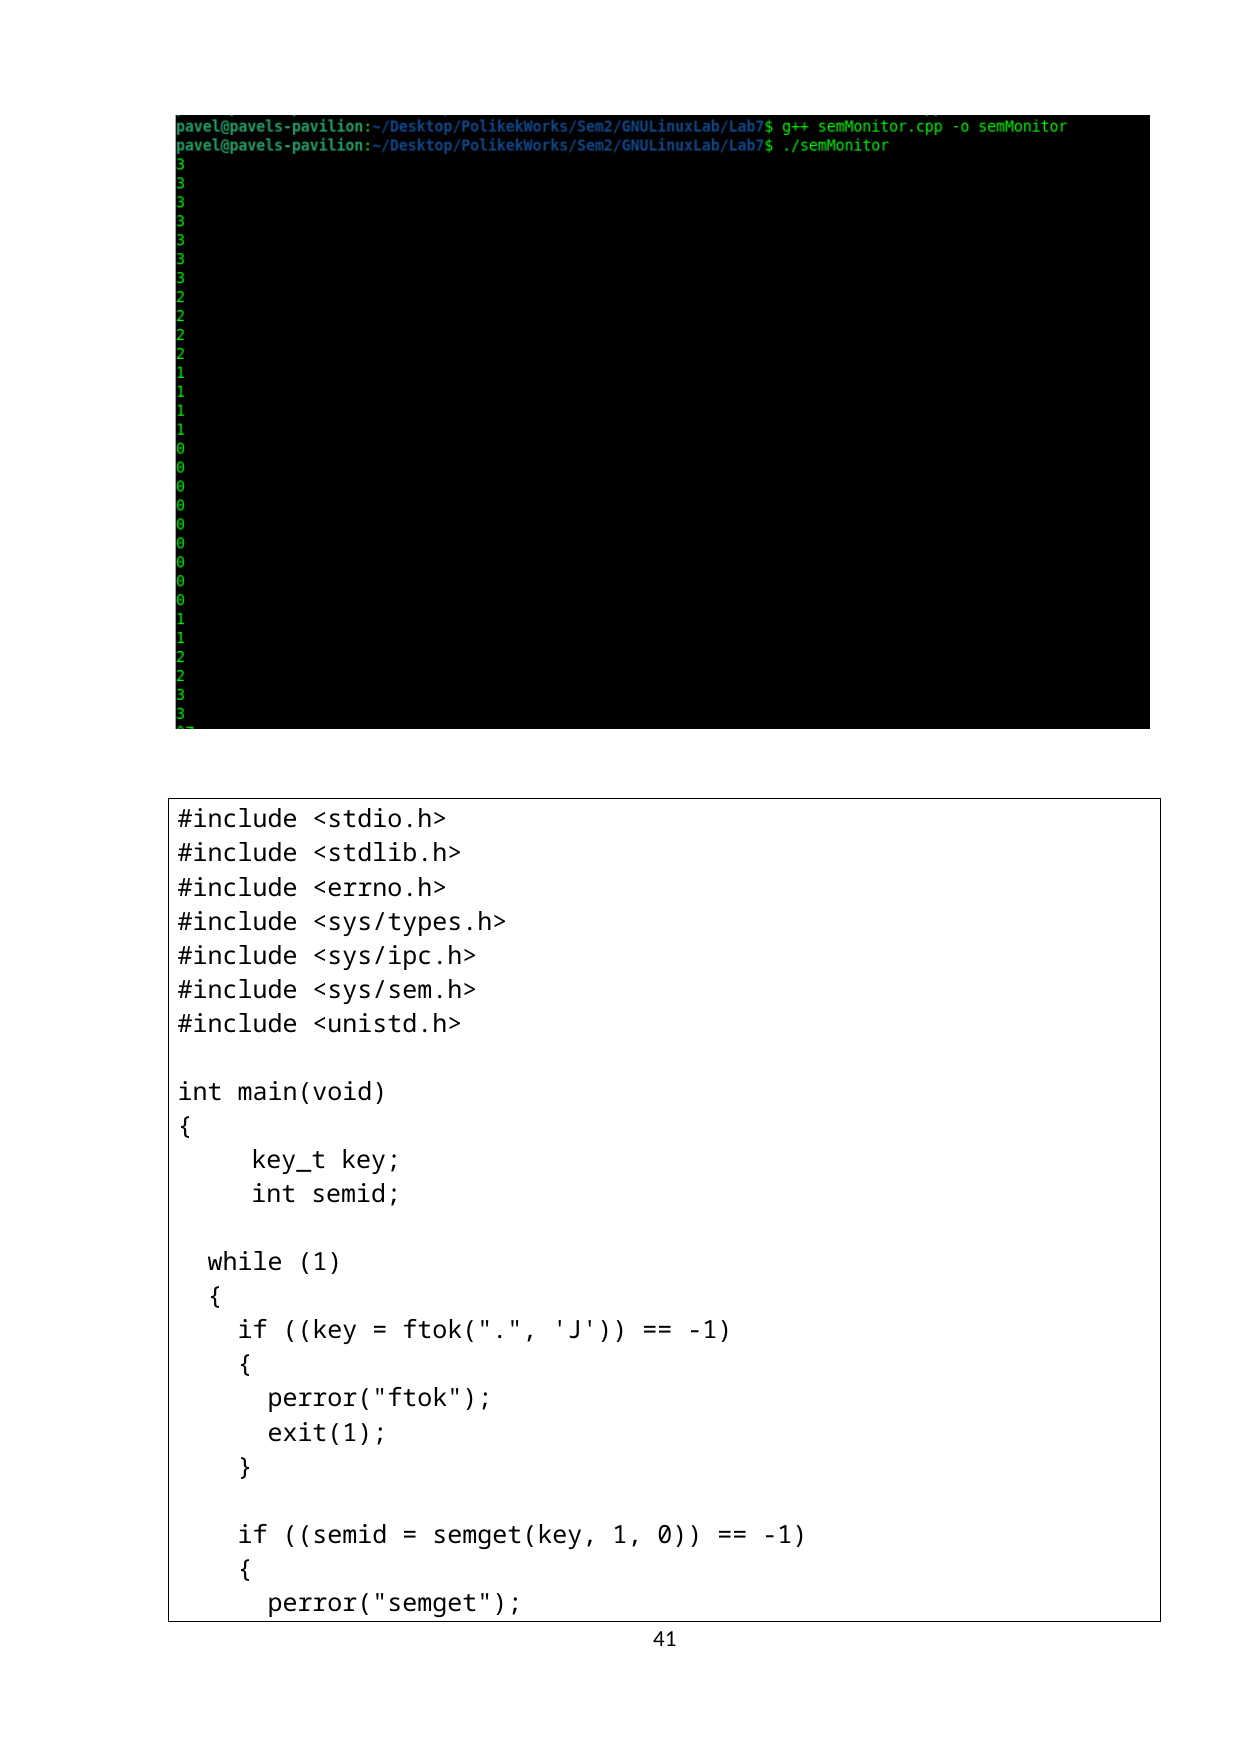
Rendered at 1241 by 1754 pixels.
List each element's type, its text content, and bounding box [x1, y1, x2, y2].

text #include <sys/ipc.h> [177, 937, 1152, 971]
text int main(void) [177, 1073, 1152, 1108]
text #include <sys/types.h> [177, 903, 1152, 937]
text #include <sys/sem.h> [177, 971, 1152, 1005]
text } [177, 1448, 1152, 1482]
text #include <stdio.h> [169, 799, 1160, 835]
picture [175, 115, 1150, 729]
text perror("ftok"); [177, 1380, 1152, 1414]
text { [177, 1550, 1152, 1581]
text #include <errno.h> [177, 869, 1152, 903]
text if ((semid = semget(key, 1, 0)) == -1) [177, 1516, 1152, 1550]
text perror("semget"); [169, 1581, 1160, 1621]
text key_t key; [177, 1142, 1152, 1176]
text if ((key = ftok(".", 'J')) == -1) [177, 1312, 1152, 1346]
text { [177, 1346, 1152, 1380]
text #include <stdlib.h> [177, 835, 1152, 869]
text while (1) [177, 1244, 1152, 1278]
text #include <unistd.h> [177, 1005, 1152, 1039]
text { [177, 1108, 1152, 1142]
text exit(1); [177, 1414, 1152, 1448]
text int semid; [177, 1176, 1152, 1210]
text { [177, 1278, 1152, 1312]
